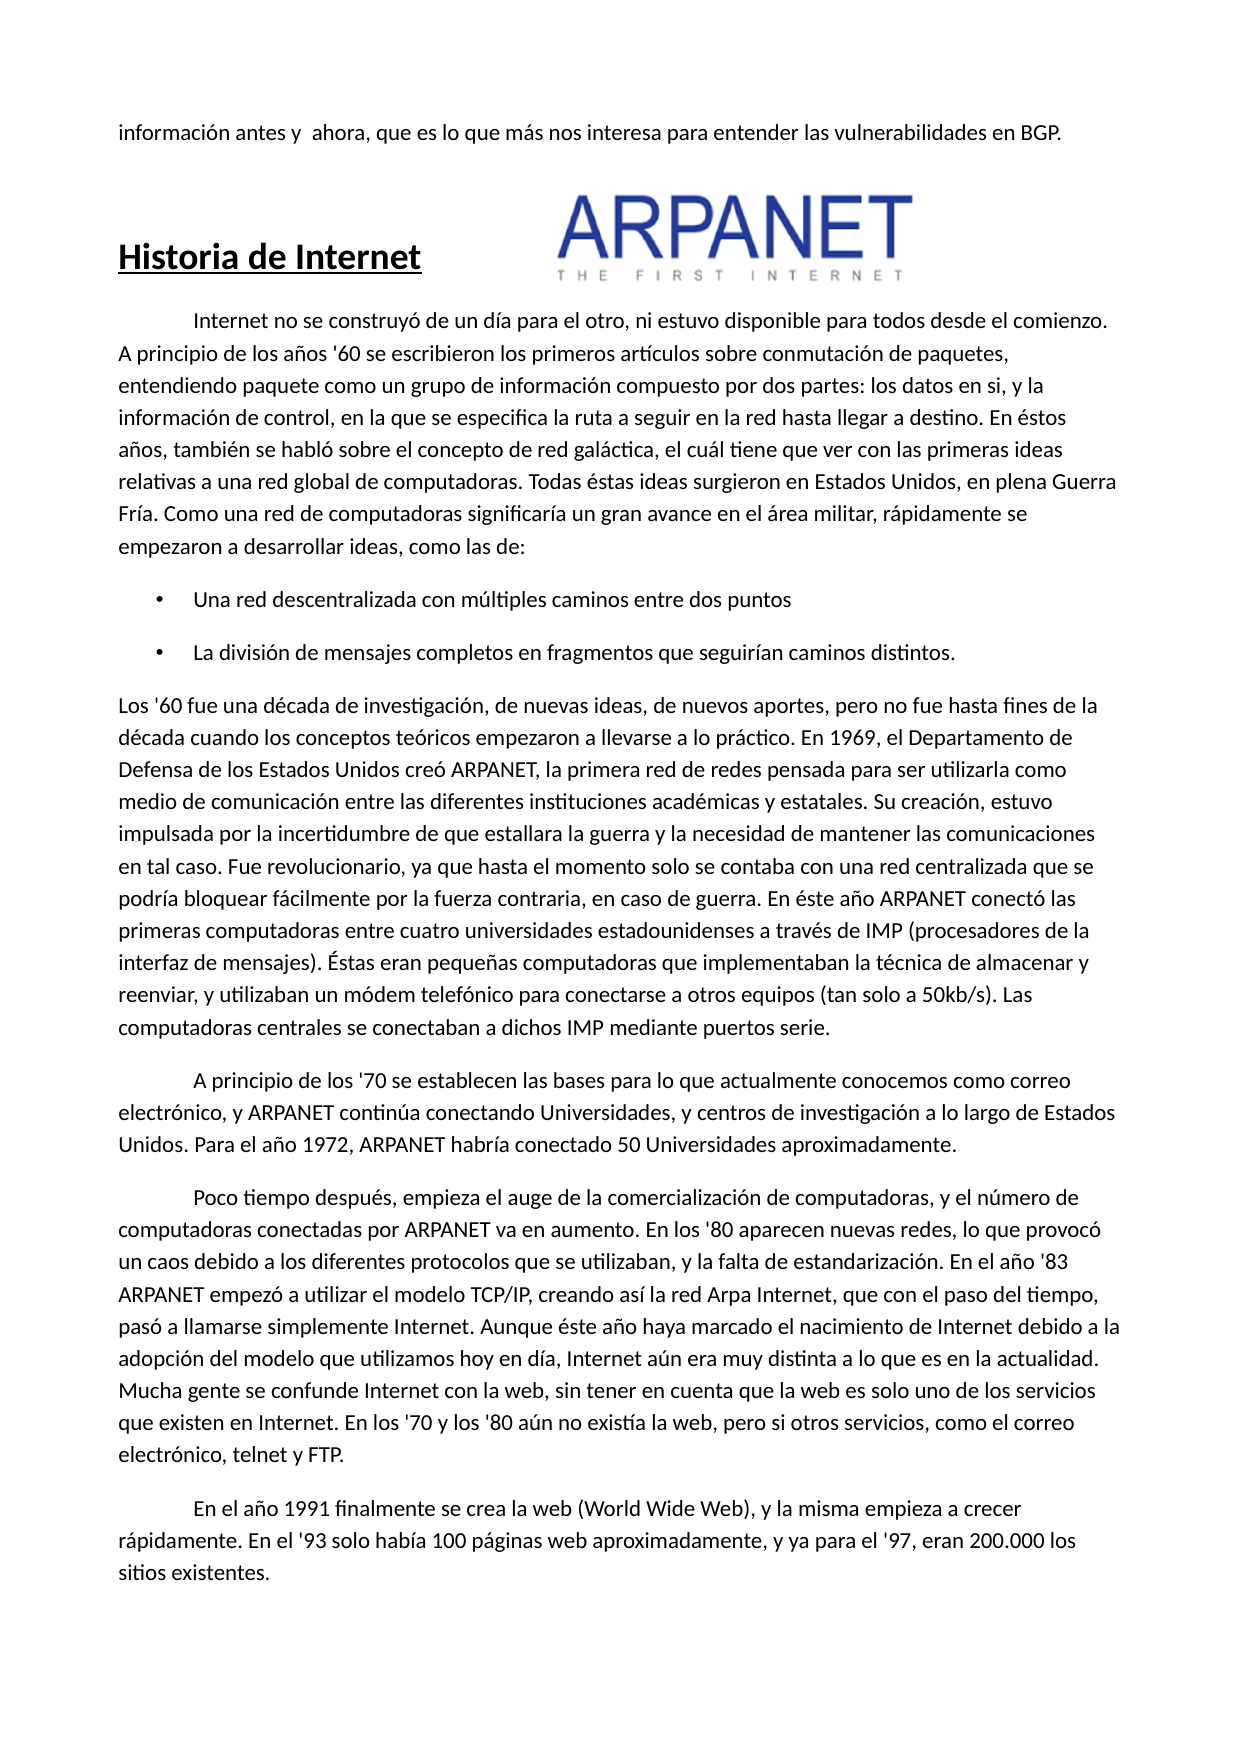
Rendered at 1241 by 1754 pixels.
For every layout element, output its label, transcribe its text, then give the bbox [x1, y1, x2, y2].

list La división de mensajes completos en fragmentos que seguirían caminos distintos. [156, 638, 1122, 666]
text Poco tiempo después, empieza el auge de la comercialización de computadoras, y el número de computadoras conectadas por ARPANET va en aumento. En los '80 aparecen nuevas redes, lo que provocó un caos debido a los diferentes protocolos que se utilizaban, y la falta de estandarización. En el año '83 ARPANET empezó a utilizar el modelo TCP/IP, creando así la red Arpa Internet, que con el paso del tiempo, pasó a llamarse simplemente Internet. Aunque éste año haya marcado el nacimiento de Internet debido a la adopción del modelo que utilizamos hoy en día, Internet aún era muy distinta a lo que es en la actualidad. Mucha gente se confunde Internet con la web, sin tener en cuenta que la web es solo uno de los servicios que existen en Internet. En los '70 y los '80 aún no existía la web, pero si otros servicios, como el correo electrónico, telnet y FTP. [118, 1183, 1122, 1469]
text [919, 233, 1122, 279]
text Los '60 fue una década de investigación, de nuevas ideas, de nuevos aportes, pero no fue hasta fines de la década cuando los conceptos teóricos empezaron a llevarse a lo práctico. En 1969, el Departamento de Defensa de los Estados Unidos creó ARPANET, la primera red de redes pensada para ser utilizarla como medio de comunicación entre las diferentes instituciones académicas y estatales. Su creación, estuvo impulsada por la incertidumbre de que estallara la guerra y la necesidad de mantener las comunicaciones en tal caso. Fue revolucionario, ya que hasta el momento solo se contaba con una red centralizada que se podría bloquear fácilmente por la fuerza contraria, en caso de guerra. En éste año ARPANET conectó las primeras computadoras entre cuatro universidades estadounidenses a través de IMP (procesadores de la interfaz de mensajes). Éstas eran pequeñas computadoras que implementaban la técnica de almacenar y reenviar, y utilizaban un módem telefónico para conectarse a otros equipos (tan solo a 50kb/s). Las computadoras centrales se conectaban a dichos IMP mediante puertos serie. [118, 691, 1122, 1041]
picture [556, 182, 919, 287]
text Internet no se construyó de un día para el otro, ni estuvo disponible para todos desde el comienzo. A principio de los años '60 se escribieron los primeros artículos sobre conmutación de paquetes, entendiendo paquete como un grupo de información compuesto por dos partes: los datos en si, y la información de control, en la que se especifica la ruta a seguir en la red hasta llegar a destino. En éstos años, también se habló sobre el concepto de red galáctica, el cuál tiene que ver con las primeras ideas relativas a una red global de computadoras. Todas éstas ideas surgieron en Estados Unidos, en plena Guerra Fría. Como una red de computadoras significaría un gran avance en el área militar, rápidamente se empezaron a desarrollar ideas, como las de: [118, 306, 1122, 560]
text información antes y ahora, que es lo que más nos interesa para entender las vulnerabilidades en BGP. [118, 118, 1122, 146]
text Historia de Internet [118, 233, 556, 279]
list Una red descentralizada con múltiples caminos entre dos puntos [156, 585, 1122, 613]
text En el año 1991 finalmente se crea la web (World Wide Web), y la misma empieza a crecer rápidamente. En el '93 solo había 100 páginas web aproximadamente, y ya para el '97, eran 200.000 los sitios existentes. [118, 1494, 1122, 1586]
text A principio de los '70 se establecen las bases para lo que actualmente conocemos como correo electrónico, y ARPANET continúa conectando Universidades, y centros de investigación a lo largo de Estados Unidos. Para el año 1972, ARPANET habría conectado 50 Universidades aproximadamente. [118, 1066, 1122, 1158]
